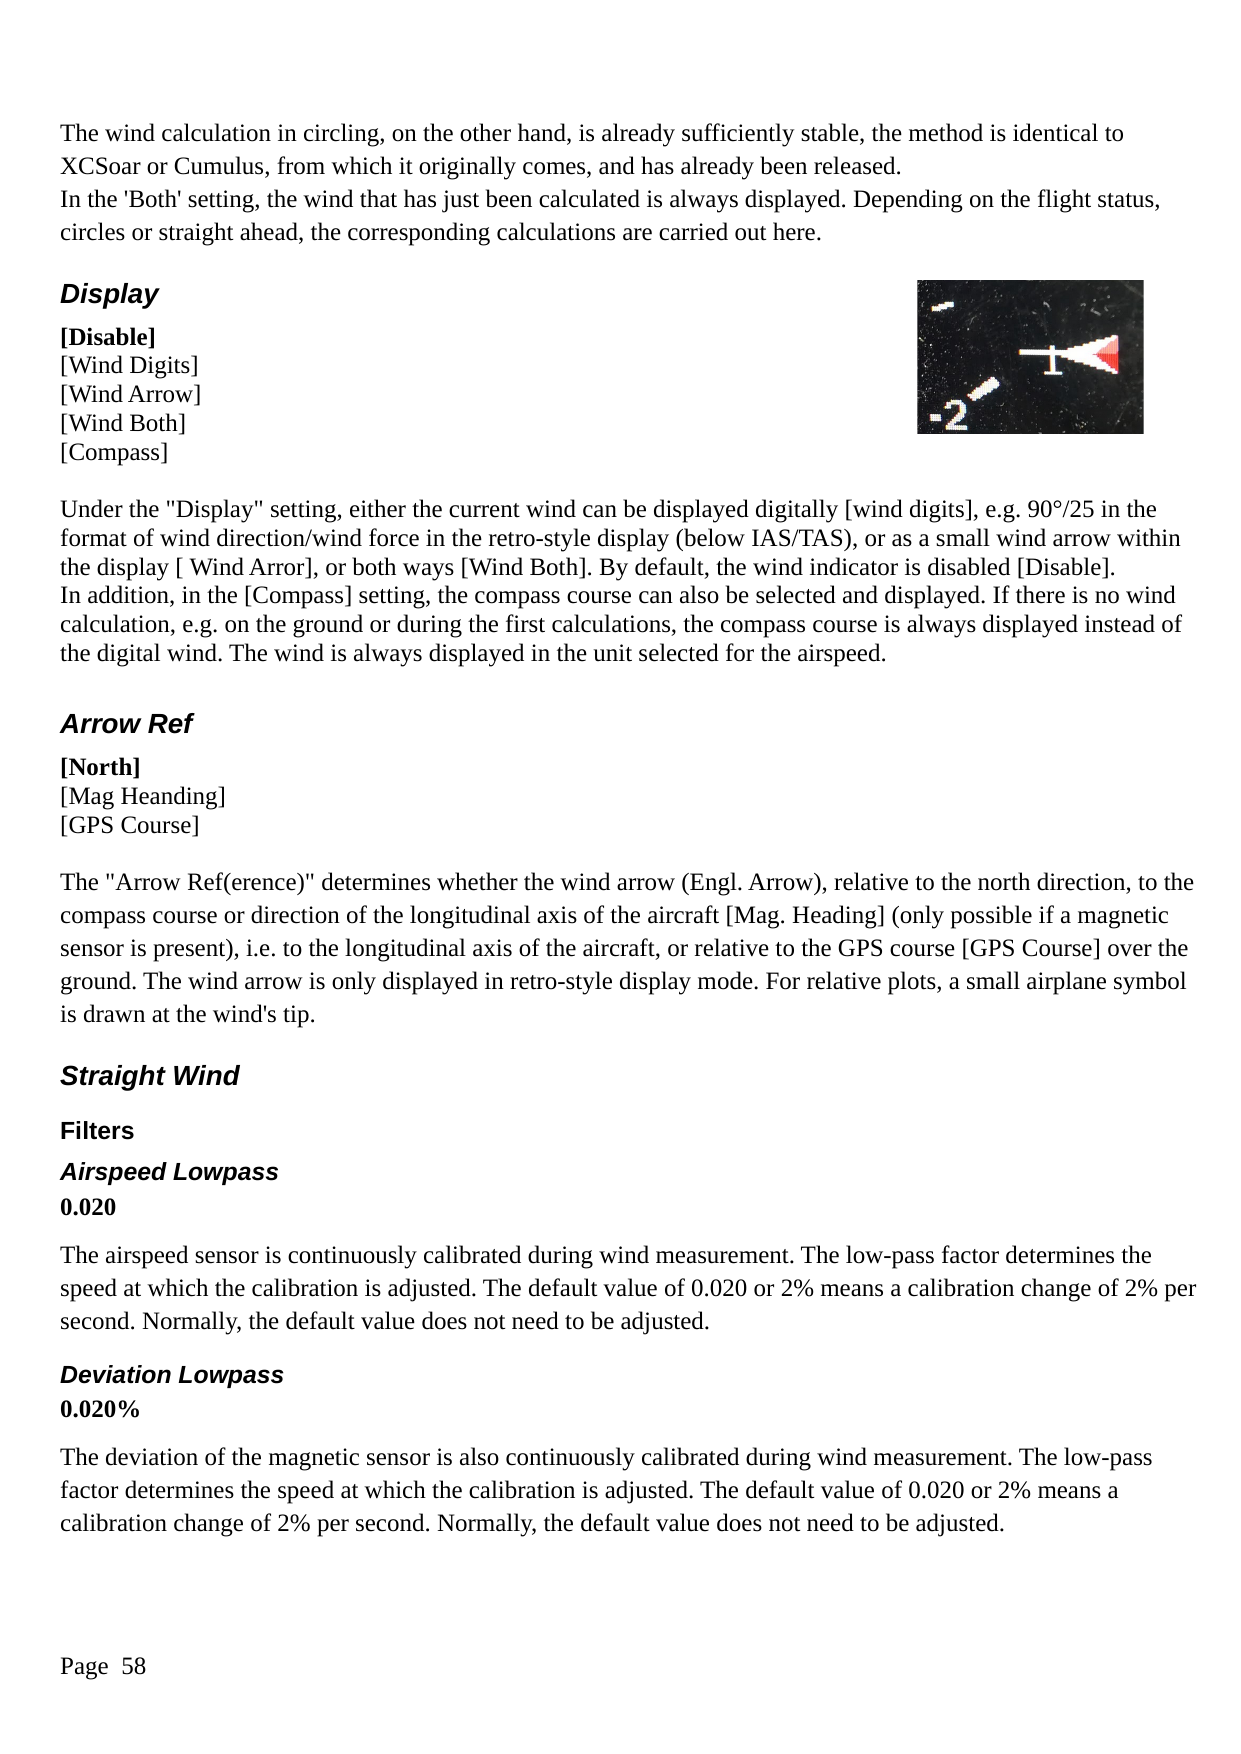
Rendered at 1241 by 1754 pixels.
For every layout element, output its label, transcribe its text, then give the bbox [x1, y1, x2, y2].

text Under the "Display" setting, either the current wind can be displayed digitally [wind digits], e.g. 90°/25 in the format of wind direction/wind force in the retro-style display (below IAS/TAS), or as a small wind arrow within the display [ Wind Arror], or both ways [Wind Both]. By default, the wind indicator is disabled [Disable]. [60, 494, 1207, 580]
text [Wind Digits] [60, 350, 917, 379]
text The wind calculation in circling, on the other hand, is already sufficiently stable, the method is identical to XCSoar or Cumulus, from which it originally comes, and has already been released. In the 'Both' setting, the wind that has just been calculated is always displayed. Depending on the flight status, circles or straight ahead, the corresponding calculations are carried out here. [60, 118, 1207, 246]
text [Wind Arrow] [60, 379, 917, 408]
text In addition, in the [Compass] setting, the compass course can also be selected and displayed. If there is no wind calculation, e.g. on the ground or during the first calculations, the compass course is always displayed instead of the digital wind. The wind is always displayed in the unit selected for the airspeed. [60, 580, 1207, 667]
text [1144, 379, 1207, 408]
text 0.020 [60, 1192, 1207, 1221]
text [Wind Both] [60, 408, 1207, 437]
text [GPS Course] [60, 810, 1207, 838]
subtitle Display [60, 277, 1207, 309]
subtitle Straight Wind [60, 1059, 1207, 1091]
text [North] [60, 752, 1207, 781]
text 0.020% [60, 1394, 1207, 1423]
text [1144, 322, 1207, 350]
subtitle Arrow Ref [60, 708, 1207, 740]
text The deviation of the magnetic sensor is also continuously calibrated during wind measurement. The low-pass factor determines the speed at which the calibration is adjusted. The default value of 0.020 or 2% means a calibration change of 2% per second. Normally, the default value does not need to be adjusted. [60, 1442, 1207, 1537]
text The "Arrow Ref(erence)" determines whether the wind arrow (Engl. Arrow), relative to the north direction, to the compass course or direction of the longitudinal axis of the aircraft [Mag. Heading] (only possible if a magnetic sensor is present), i.e. to the longitudinal axis of the aircraft, or relative to the GPS course [GPS Course] over the ground. The wind arrow is only displayed in retro-style display mode. For relative plots, a small airplane symbol is drawn at the wind's tip. [60, 867, 1207, 1028]
subtitle Filters [60, 1116, 1207, 1145]
subtitle Deviation Lowpass [60, 1360, 1207, 1388]
text [Disable] [60, 322, 917, 350]
subtitle Airspeed Lowpass [60, 1157, 1207, 1186]
text The airspeed sensor is continuously calibrated during wind measurement. The low-pass factor determines the speed at which the calibration is adjusted. The default value of 0.020 or 2% means a calibration change of 2% per second. Normally, the default value does not need to be adjusted. [60, 1240, 1207, 1334]
text [Mag Heanding] [60, 781, 1207, 810]
text [1144, 350, 1207, 379]
picture [917, 280, 1144, 434]
text [Compass] [60, 437, 1207, 465]
